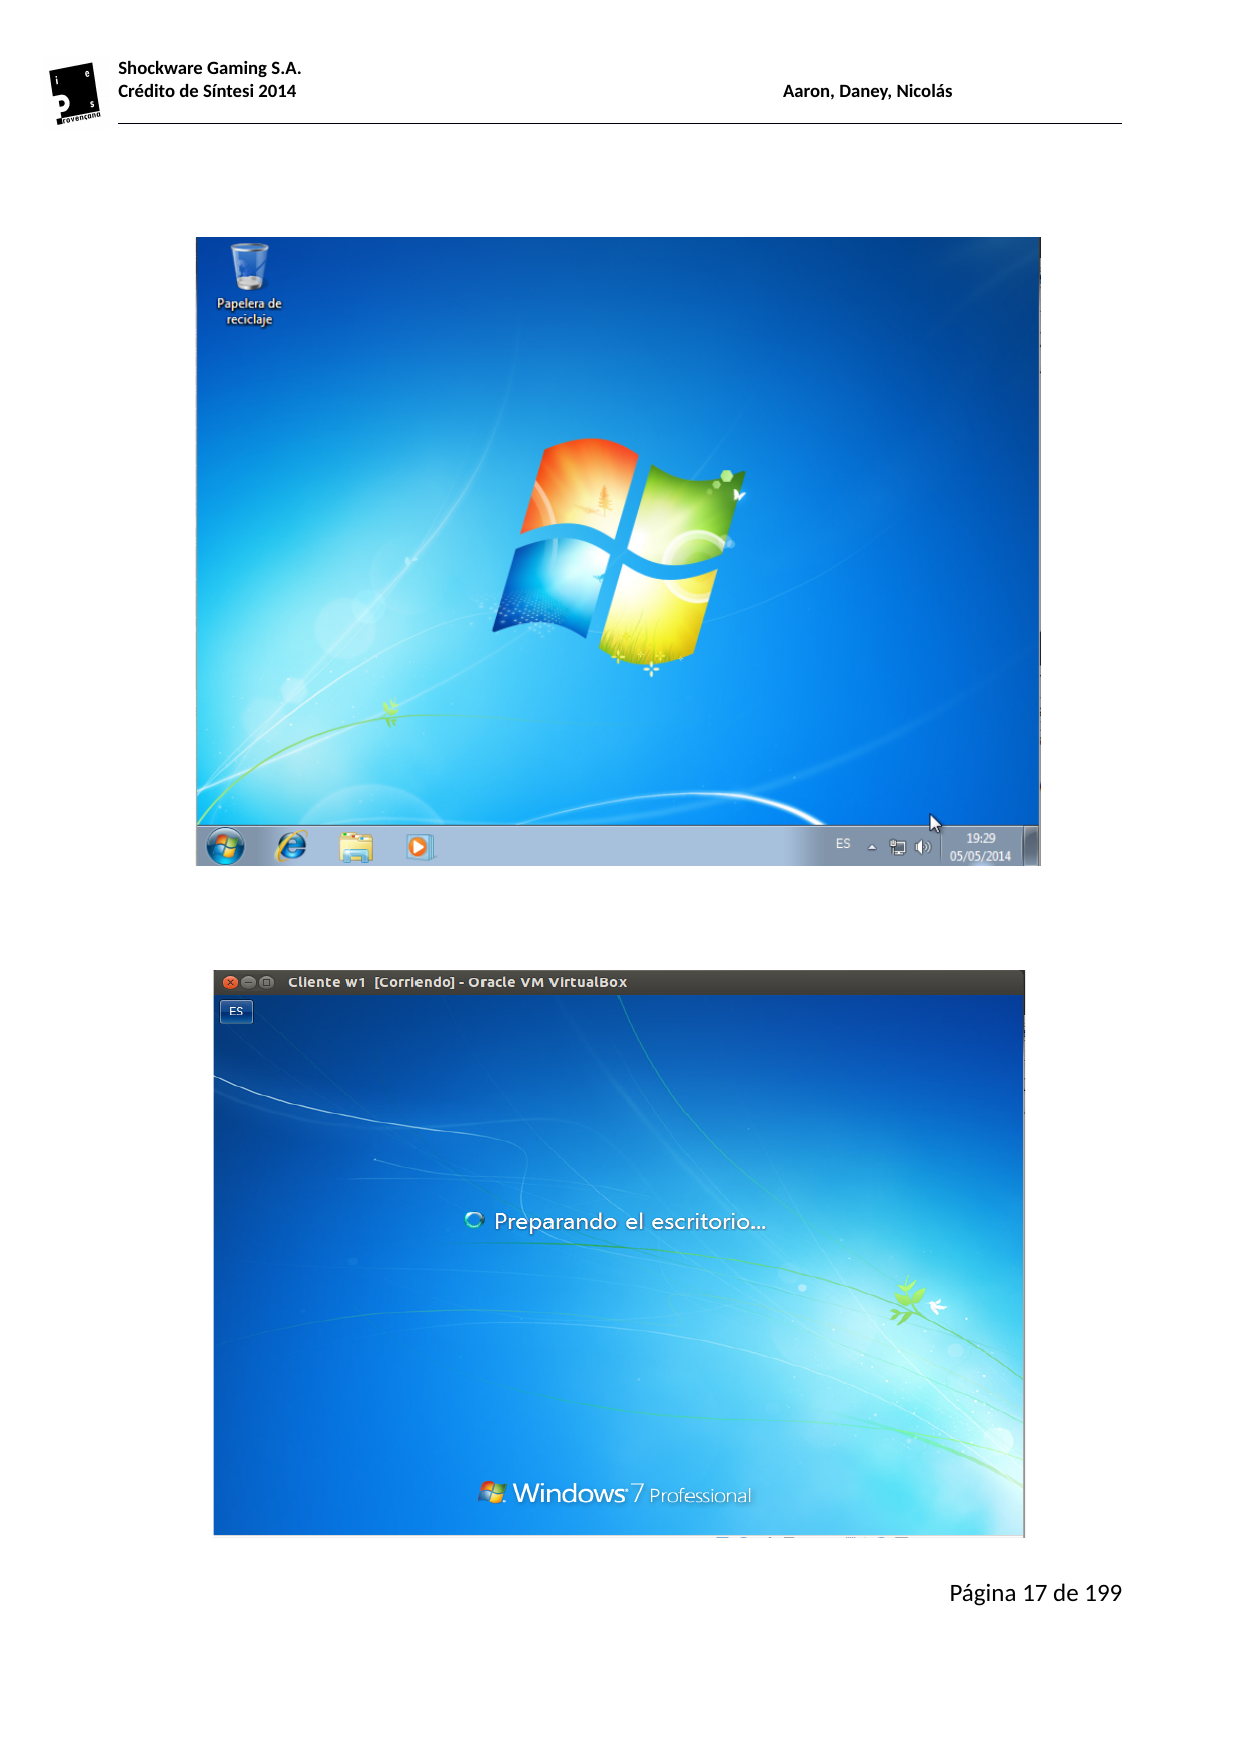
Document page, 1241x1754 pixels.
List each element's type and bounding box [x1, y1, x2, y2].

picture [195, 237, 1041, 866]
picture [43, 56, 110, 130]
picture [213, 970, 1026, 1538]
